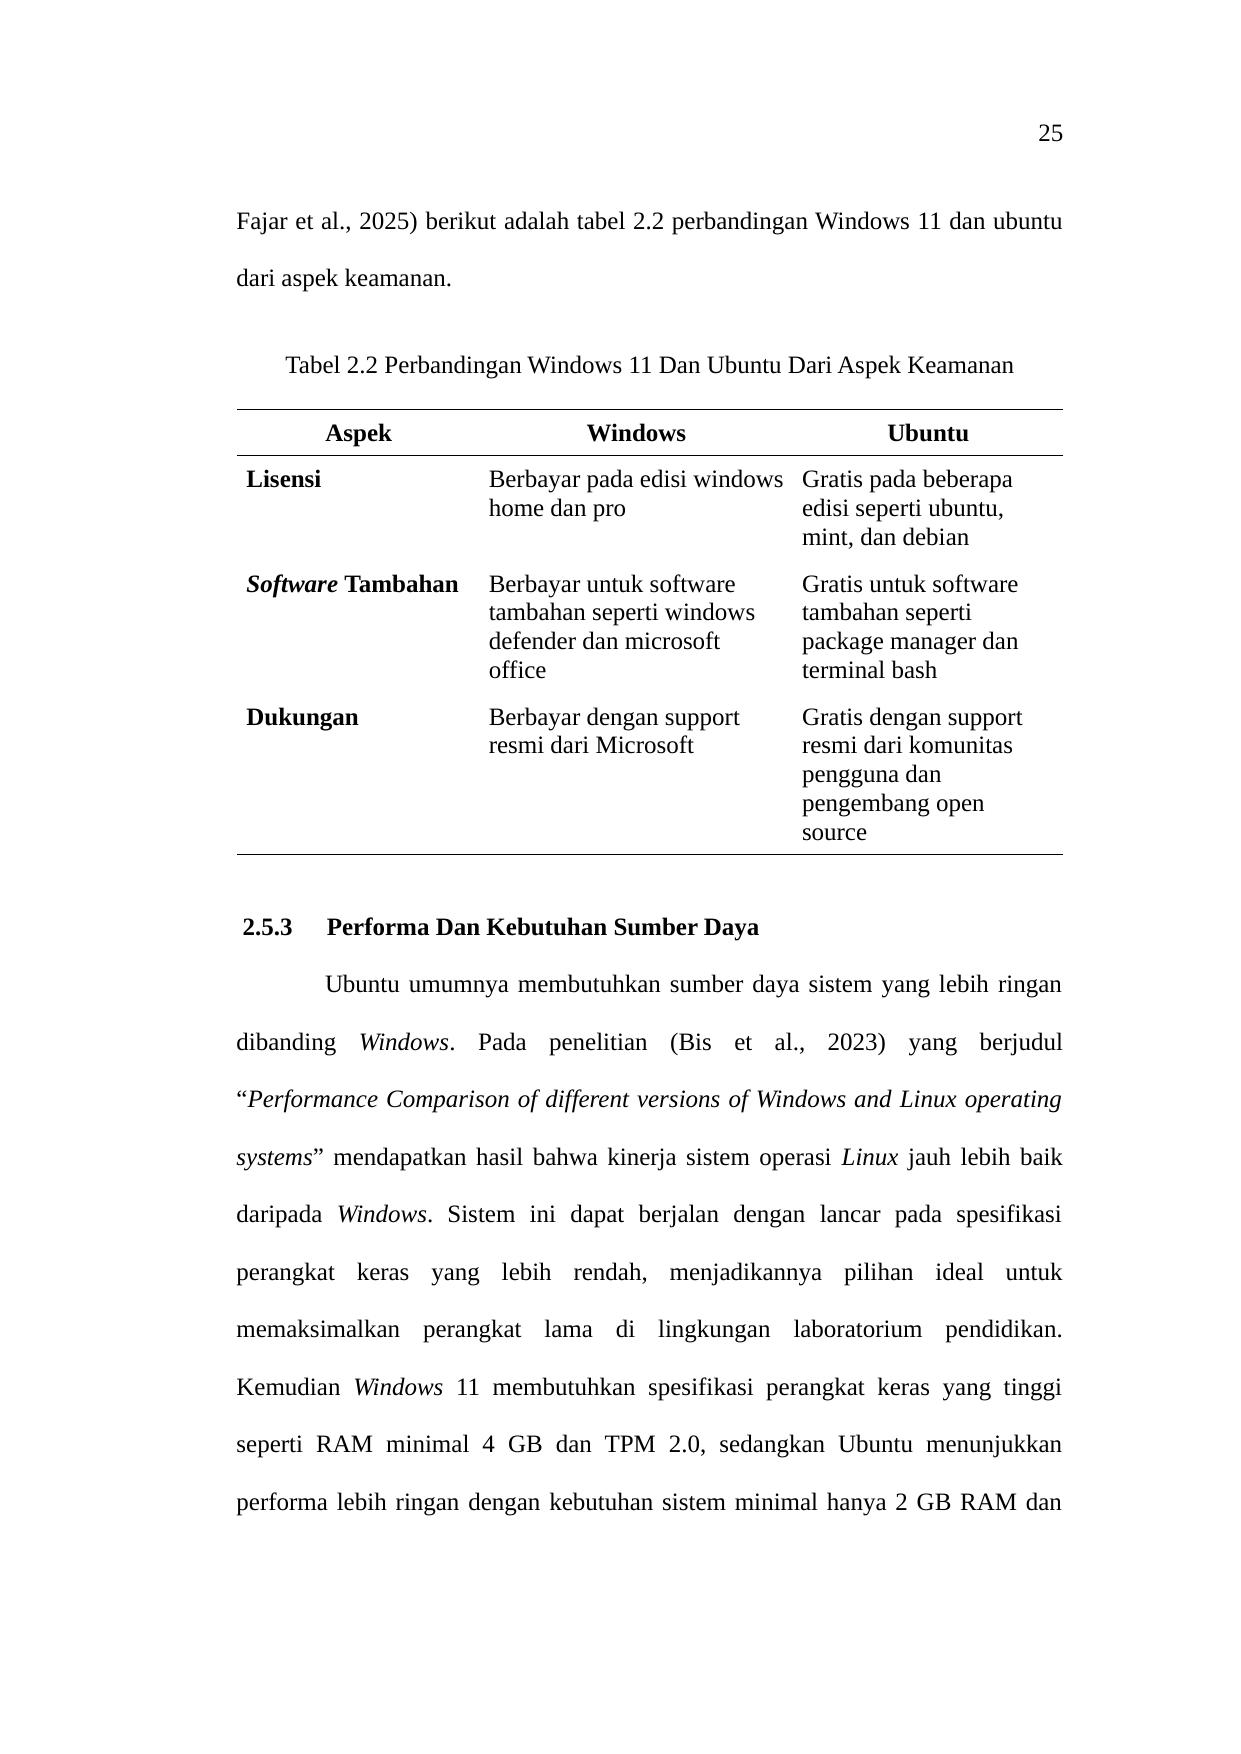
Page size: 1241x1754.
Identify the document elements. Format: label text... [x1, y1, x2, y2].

table_cell Lisensi [237, 456, 479, 560]
table_header Ubuntu [793, 410, 1063, 455]
table_cell Gratis untuk software tambahan seperti package manager dan terminal bash [793, 560, 1063, 693]
table_cell Berbayar dengan support resmi dari Microsoft [480, 693, 793, 854]
subtitle Performa dan Kebutuhan Sumber Daya [236, 912, 1063, 941]
table_header Windows [480, 410, 793, 455]
text Fajar et al., 2025) berikut adalah tabel 2.2 perbandingan Windows 11 dan ubuntu dari aspek keamanan. [236, 206, 1063, 292]
table_cell Berbayar pada edisi windows home dan pro [480, 456, 793, 560]
table_cell Gratis pada beberapa edisi seperti ubuntu, mint, dan debian [793, 456, 1063, 560]
table_cell Dukungan [237, 693, 479, 854]
table_cell Gratis dengan support resmi dari komunitas pengguna dan pengembang open source [793, 693, 1063, 854]
text Ubuntu umumnya membutuhkan sumber daya sistem yang lebih ringan dibanding Windows. Pada penelitian (Bis et al., 2023)⁠ yang berjudul “Performance Comparison of different versions of Windows and Linux operating systems” mendapatkan hasil bahwa kinerja sistem operasi Linux jauh lebih baik daripada Windows. Sistem ini dapat berjalan dengan lancar pada spesifikasi perangkat keras yang lebih rendah, menjadikannya pilihan ideal untuk memaksimalkan perangkat lama di lingkungan laboratorium pendidikan. Kemudian Windows 11 membutuhkan spesifikasi perangkat keras yang tinggi seperti RAM minimal 4 GB dan TPM 2.0, sedangkan Ubuntu menunjukkan performa lebih ringan dengan kebutuhan sistem minimal hanya 2 GB RAM dan [236, 969, 1063, 1516]
text Tabel 2.2 Perbandingan Windows 11 dan ubuntu dari aspek keamanan [236, 350, 1063, 379]
table_header Aspek [237, 410, 479, 455]
table_cell Berbayar untuk software tambahan seperti windows defender dan microsoft office [480, 560, 793, 693]
table_cell Software Tambahan [237, 560, 479, 693]
